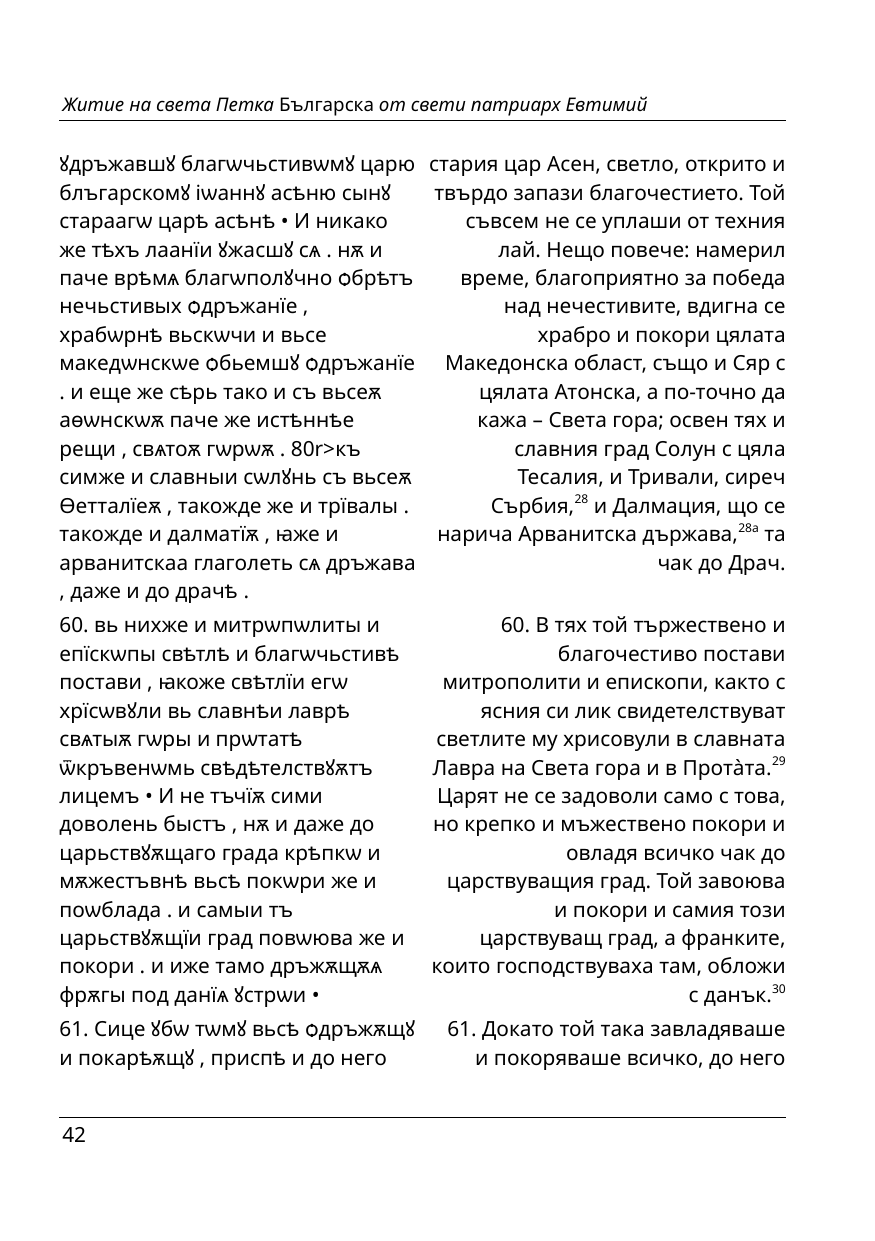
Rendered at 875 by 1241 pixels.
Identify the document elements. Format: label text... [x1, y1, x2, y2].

table_cell ꙋдръжавшꙋ благѡчьстивѡмꙋ царю блъгарскомꙋ і̇ѡаннꙋ асѣню сынꙋ стараагѡ царѣ асѣнѣ • И никако же тѣхъ лаанїи ꙋжасшꙋ сѧ . нѫ и паче врѣмѧ благѡполꙋчно ѻбрѣтъ нечьстивых ѻдръжанїе , храбѡрнѣ вьскѡчи и вьсе македѡнскѡе ѻбьемшꙋ ѻдръжанїе . и еще же сѣрь тако и съ вьсеѫ аѳѡнскѡѫ паче же истѣннѣе рещи , свѧтоѫ гѡрѡѫ . 80r>къ симже и славныи сѡлꙋнь съ вьсеѫ Ѳетталїеѫ , такожде же и трївалы . такожде и далматїѫ , ꙗже и арванитскаа глаголеть сѧ дръжава , даже и до драчѣ . [59, 150, 422, 610]
table_cell 61. Сице ꙋбѡ тѡмꙋ вьсѣ ѻдръжѫщꙋ и покарѣѫщꙋ , приспѣ и до него [59, 1015, 422, 1071]
table_cell стария цар Асен, светло, открито и твърдо запази благочестието. Той съвсем не се уплаши от техния лай. Нещо повече: намерил време, благоприятно за победа над нечестивите, вдигна се храбро и покори цялата Македонска област, също и Сяр с цялата Атонска, а по-точно да кажа – Света гора; освен тях и славния град Солун с цяла Тесалия, и Тривали, сиреч Сърбия,28 и Далмация, що се нарича Арванитска държава,28а та чак до Драч. [422, 150, 786, 610]
table_cell 61. Докато той така завладяваше и покоряваше всичко, до него [422, 1015, 786, 1071]
table_cell 60. вь нихже и митрѡпѡлиты и епїскѡпы свѣтлѣ и благѡчьстивѣ постави , ꙗкоже свѣтлїи егѡ хрїсѡвꙋли вь славнѣи лаврѣ свѧтыѫ гѡры и прѡтатѣ ѿкръвенѡмь свѣдѣтелствꙋѫтъ лицемъ • И не тъчїѫ сими доволень быстъ , нѫ и даже до царьствꙋѫщаго града крѣпкѡ и мѫжестъвнѣ вьсѣ покѡри же и поѡблада . и самыи тъ царьствꙋѫщїи град повѡюва же и покори . и иже тамо дръжѫщѫѧ фрѫгы под данїѧ ꙋстрѡи • [59, 610, 422, 1014]
table_cell 60. В тях той тържествено и благочестиво постави митрополити и епископи, както с ясния си лик свидетелствуват светлите му хрисовули в славната Лавра на Света гора и в Прота̀та.29 Царят не се задоволи само с това, но крепко и мъжествено покори и овладя всичко чак до царствуващия град. Той завоюва и покори и самия този царствуващ град, а франките, които господствуваха там, обложи с данък.30 [422, 610, 786, 1014]
